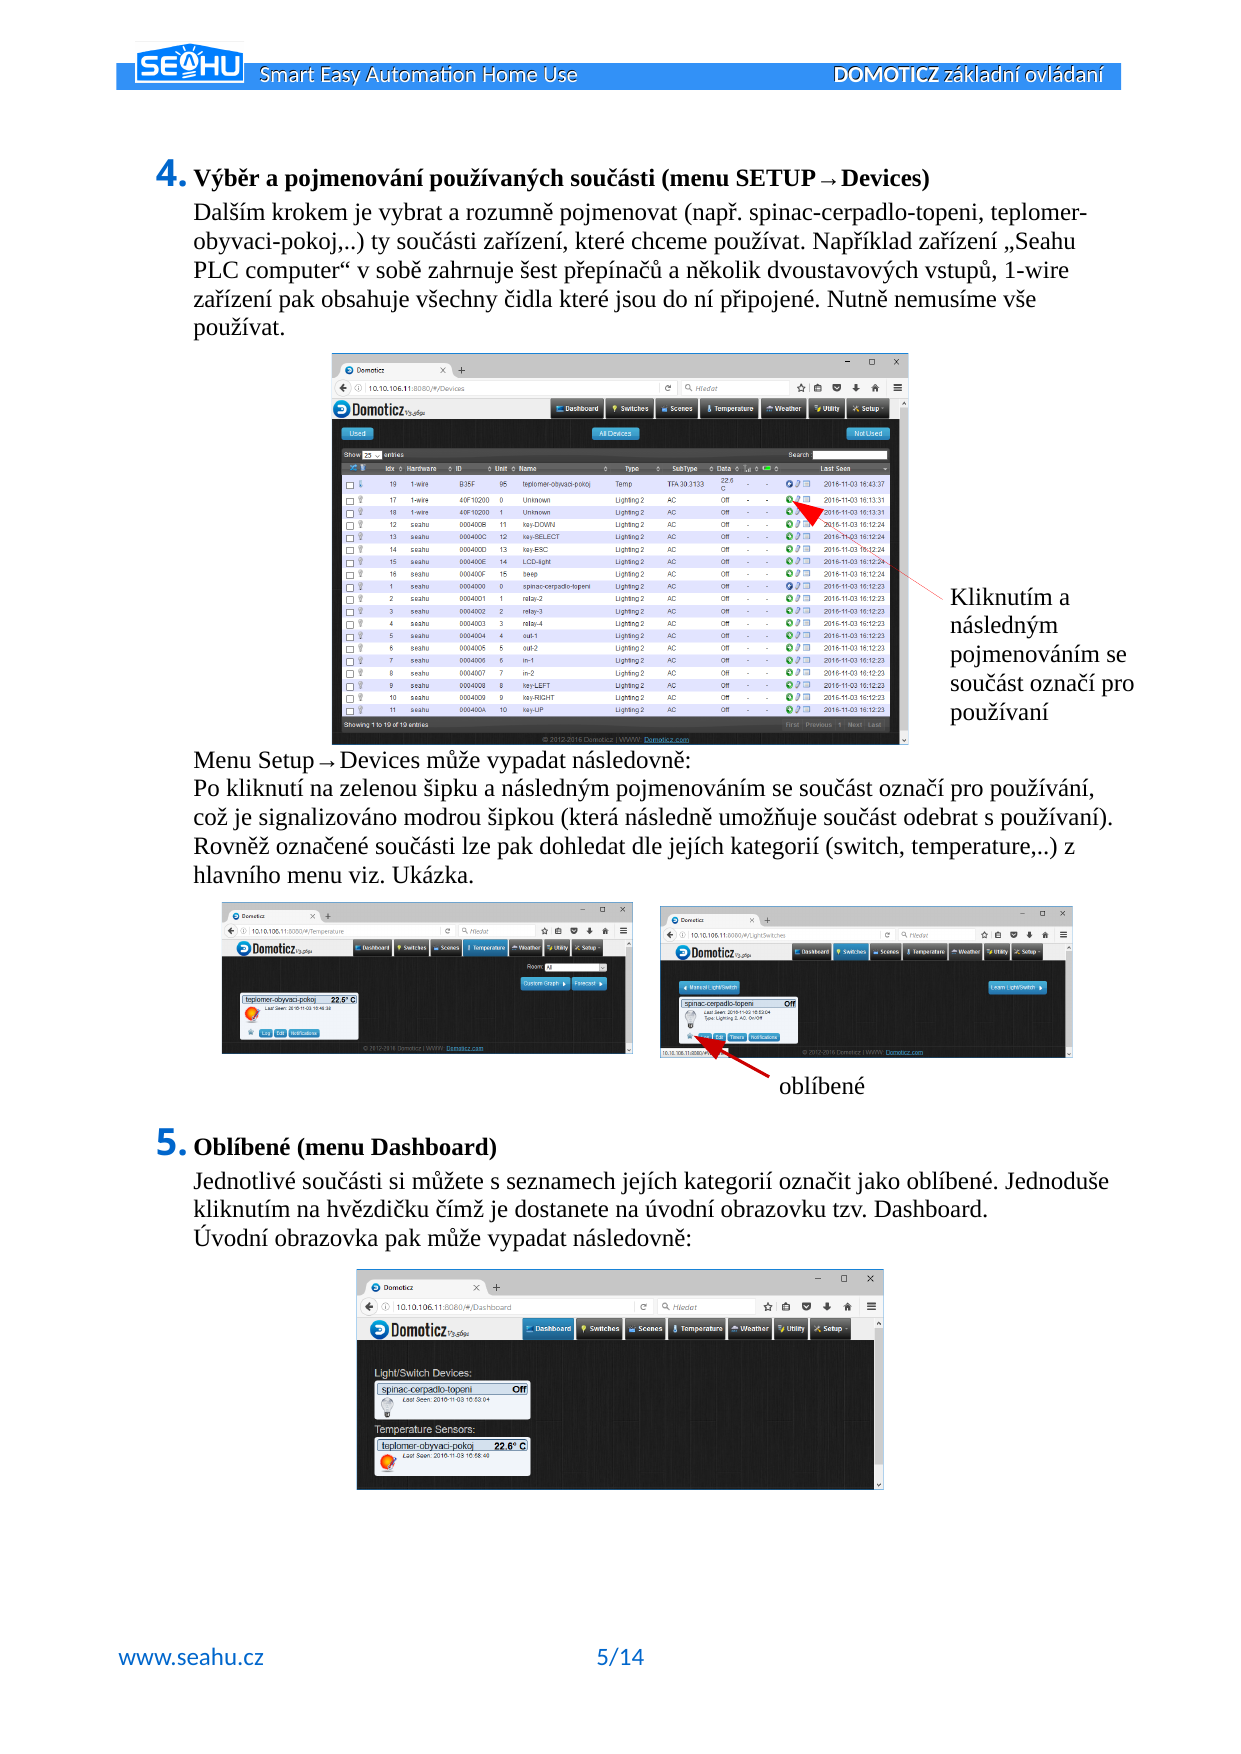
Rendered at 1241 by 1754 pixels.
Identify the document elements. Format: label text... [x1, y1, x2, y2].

picture [221, 902, 633, 1054]
picture [356, 1269, 884, 1490]
picture [718, 1053, 729, 1058]
list Úvodní obrazovka pak může vypadat následovně: [156, 1223, 1122, 1252]
list Po kliknutí na zelenou šipku a následným pojmenováním se součást označí pro používání, což je signalizováno modrou šipkou (která následně umožňuje součást odebrat s používaní). Rovněž označené součásti lze pak dohledat dle jejích kategorií (switch, temperature,..) z hlavního menu viz. Ukázka. [156, 773, 1122, 1115]
picture [135, 41, 245, 83]
picture [331, 353, 909, 745]
picture [660, 906, 1073, 1058]
list [156, 118, 1122, 146]
list Výběr a pojmenování používaných součásti (menu SETUP→Devices) Dalším krokem je vybrat a rozumně pojmenovat (např. spinac-cerpadlo-topeni, teplomer-obyvaci-pokoj,..) ty součásti zařízení, které chceme používat. Například zařízení „Seahu PLC computer“ v sobě zahrnuje šest přepínačů a několik dvoustavových vstupů, 1-wire zařízení pak obsahuje všechny čidla které jsou do ní připojené. Nutně nemusíme vše používat. Menu Setup→Devices může vypadat následovně: [156, 146, 1122, 773]
list Oblíbené (menu Dashboard) Jednotlivé součásti si můžete s seznamech jejích kategorií označit jako oblíbené. Jednoduše kliknutím na hvězdičku čímž je dostanete na úvodní obrazovku tzv. Dashboard. [156, 1115, 1122, 1223]
